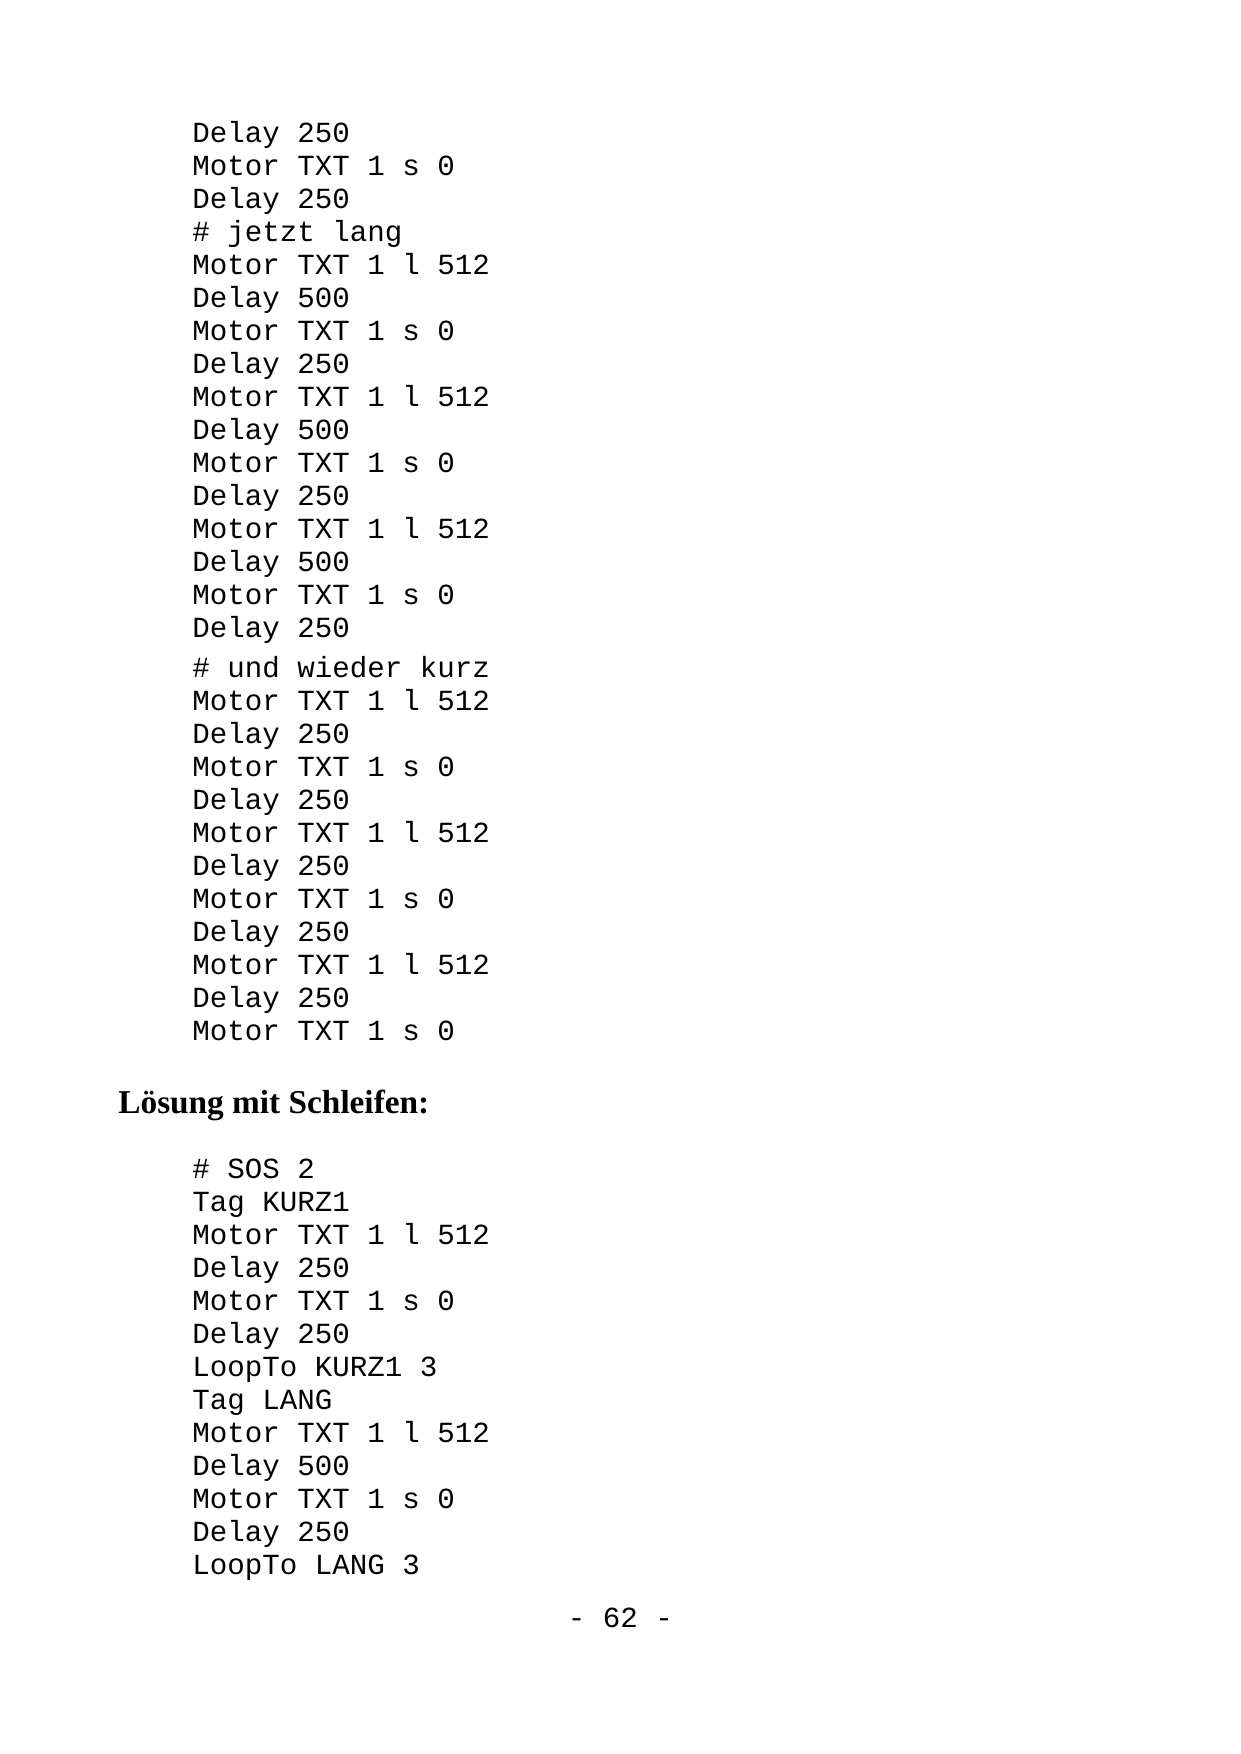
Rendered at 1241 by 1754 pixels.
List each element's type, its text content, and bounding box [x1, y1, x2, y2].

text Delay 250 [118, 184, 1122, 217]
text Delay 250 [118, 785, 1122, 818]
text Motor TXT 1 l 512 [118, 1418, 1122, 1451]
text Delay 250 [118, 1517, 1122, 1550]
text Delay 250 [118, 613, 1122, 646]
text Motor TXT 1 s 0 [118, 151, 1122, 184]
text Motor TXT 1 s 0 [118, 1017, 1122, 1049]
text Motor TXT 1 s 0 [118, 580, 1122, 613]
text Motor TXT 1 l 512 [118, 1220, 1122, 1253]
text Motor TXT 1 s 0 [118, 752, 1122, 785]
text Motor TXT 1 s 0 [118, 448, 1122, 481]
text Lösung mit Schleifen: [118, 1083, 1122, 1121]
text Delay 250 [118, 118, 1122, 151]
text LoopTo KURZ1 3 [118, 1352, 1122, 1385]
text Tag KURZ1 [118, 1187, 1122, 1220]
text Delay 250 [118, 851, 1122, 884]
text Motor TXT 1 s 0 [118, 316, 1122, 349]
text Motor TXT 1 l 512 [118, 250, 1122, 283]
text Delay 500 [118, 415, 1122, 448]
text Motor TXT 1 l 512 [118, 818, 1122, 851]
text # SOS 2 [118, 1154, 1122, 1187]
text Delay 250 [118, 481, 1122, 514]
text # jetzt lang [118, 217, 1122, 250]
text Delay 250 [118, 983, 1122, 1017]
text Motor TXT 1 l 512 [118, 514, 1122, 547]
text Delay 500 [118, 283, 1122, 316]
text Delay 250 [118, 719, 1122, 752]
text Motor TXT 1 s 0 [118, 884, 1122, 917]
text Motor TXT 1 s 0 [118, 1484, 1122, 1517]
text Motor TXT 1 l 512 [118, 951, 1122, 983]
text Delay 250 [118, 1319, 1122, 1352]
text Delay 500 [118, 547, 1122, 580]
text Delay 250 [118, 349, 1122, 382]
text # und wieder kurz [118, 646, 1122, 686]
text Motor TXT 1 l 512 [118, 686, 1122, 719]
text Tag LANG [118, 1385, 1122, 1418]
text Motor TXT 1 s 0 [118, 1286, 1122, 1319]
text Motor TXT 1 l 512 [118, 382, 1122, 415]
text LoopTo LANG 3 [118, 1550, 1122, 1583]
text Delay 250 [118, 917, 1122, 951]
text Delay 500 [118, 1451, 1122, 1484]
text Delay 250 [118, 1253, 1122, 1286]
